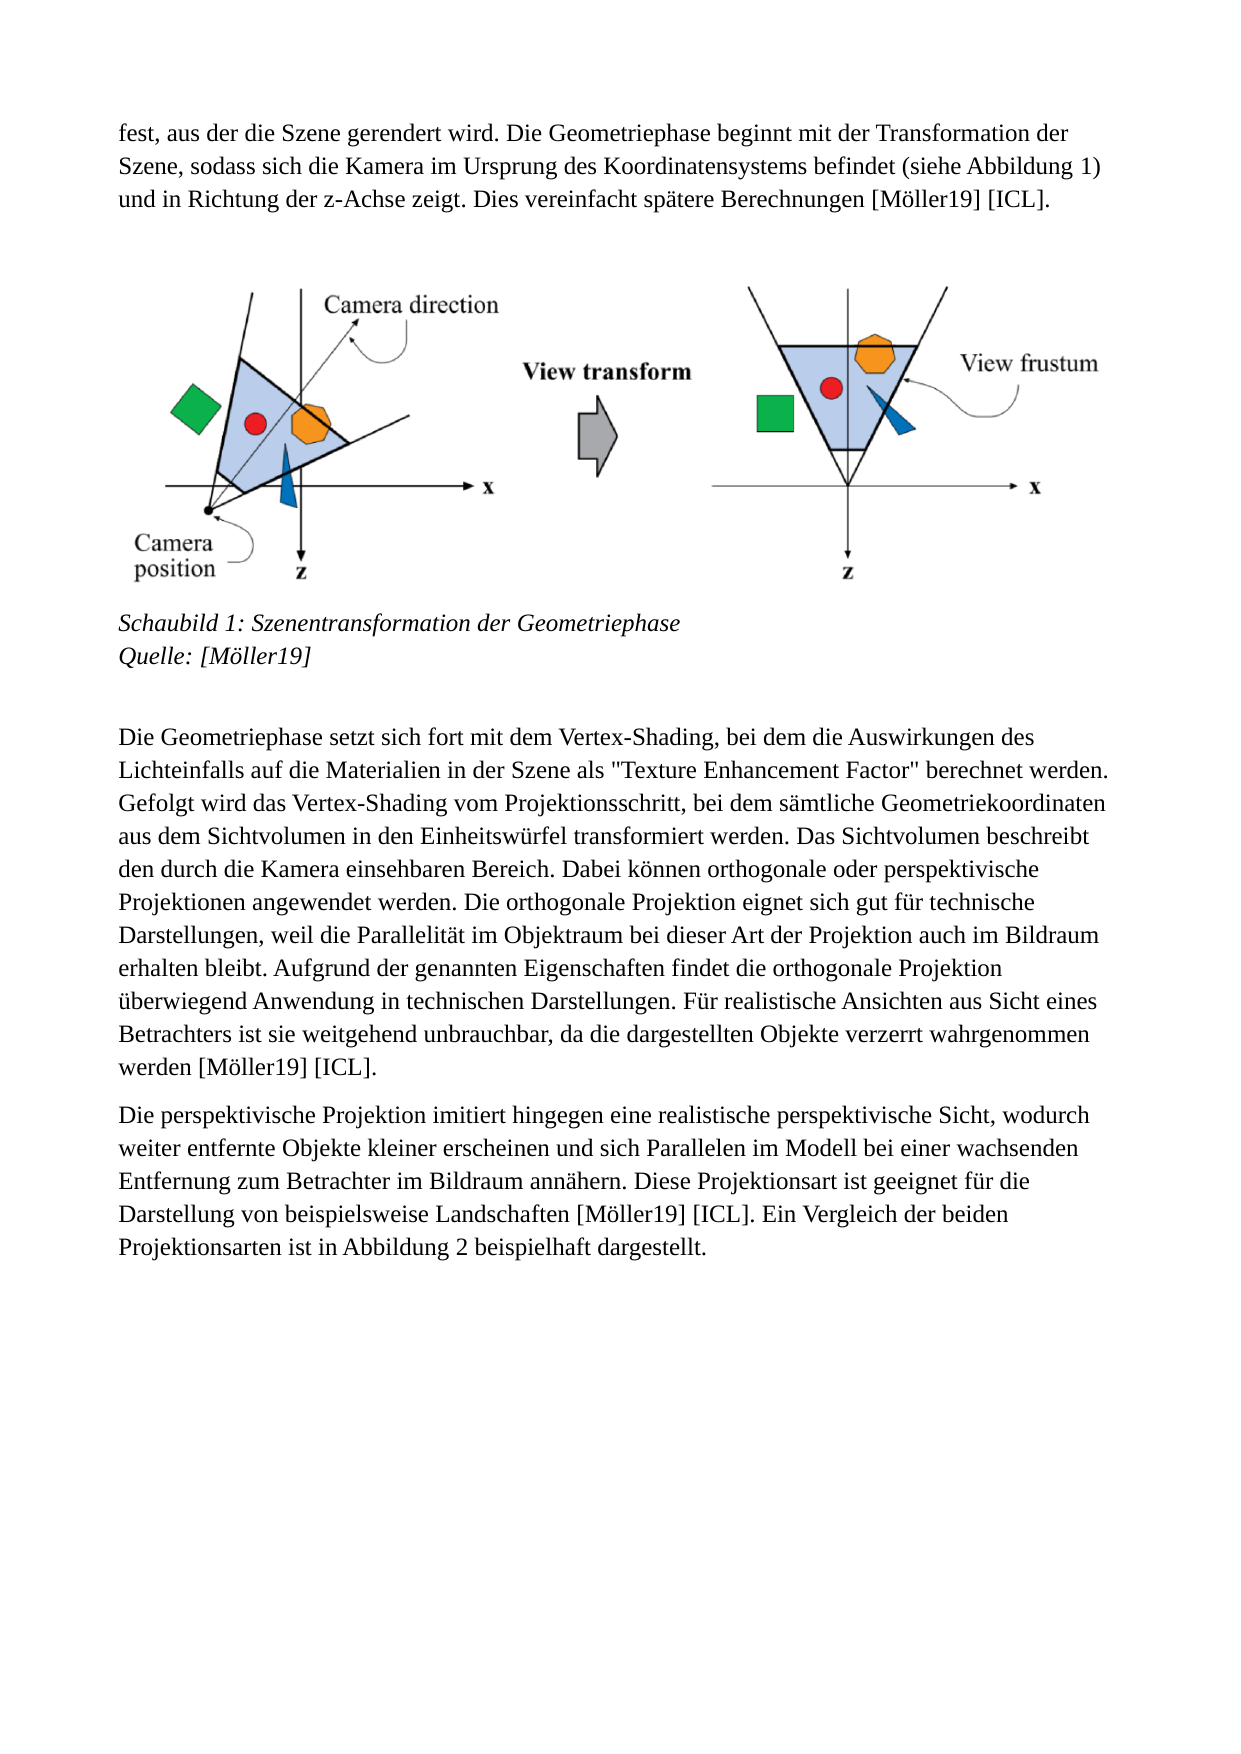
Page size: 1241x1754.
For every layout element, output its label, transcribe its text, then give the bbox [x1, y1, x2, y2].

text Die perspektivische Projektion imitiert hingegen eine realistische perspektivische Sicht, wodurch weiter entfernte Objekte kleiner erscheinen und sich Parallelen im Modell bei einer wachsenden Entfernung zum Betrachter im Bildraum annähern. Diese Projektionsart ist geeignet für die Darstellung von beispielsweise Landschaften [Möller19] [ICL]. Ein Vergleich der beiden Projektionsarten ist in Abbildung 2 beispielhaft dargestellt. [118, 1100, 1122, 1261]
text Die Geometriephase setzt sich fort mit dem Vertex-Shading, bei dem die Auswirkungen des Lichteinfalls auf die Materialien in der Szene als "Texture Enhancement Factor" berechnet werden. Gefolgt wird das Vertex-Shading vom Projektionsschritt, bei dem sämtliche Geometriekoordinaten aus dem Sichtvolumen in den Einheitswürfel transformiert werden. Das Sichtvolumen beschreibt den durch die Kamera einsehbaren Bereich. Dabei können orthogonale oder perspektivische Projektionen angewendet werden. Die orthogonale Projektion eignet sich gut für technische Darstellungen, weil die Parallelität im Objektraum bei dieser Art der Projektion auch im Bildraum erhalten bleibt. Aufgrund der genannten Eigenschaften findet die orthogonale Projektion überwiegend Anwendung in technischen Darstellungen. Für realistische Ansichten aus Sicht eines Betrachters ist sie weitgehend unbrauchbar, da die dargestellten Objekte verzerrt wahrgenommen werden [Möller19] [ICL]. [118, 722, 1122, 1081]
picture [118, 244, 1123, 604]
text fest, aus der die Szene gerendert wird. Die Geometriephase beginnt mit der Transformation der Szene, sodass sich die Kamera im Ursprung des Koordinatensystems befindet (siehe Abbildung 1) und in Richtung der z-Achse zeigt. Dies vereinfacht spätere Berechnungen [Möller19] [ICL]. [118, 118, 1122, 213]
text Schaubild 1: Szenentransformation der Geometriephase Quelle: [Möller19] [118, 604, 1122, 670]
